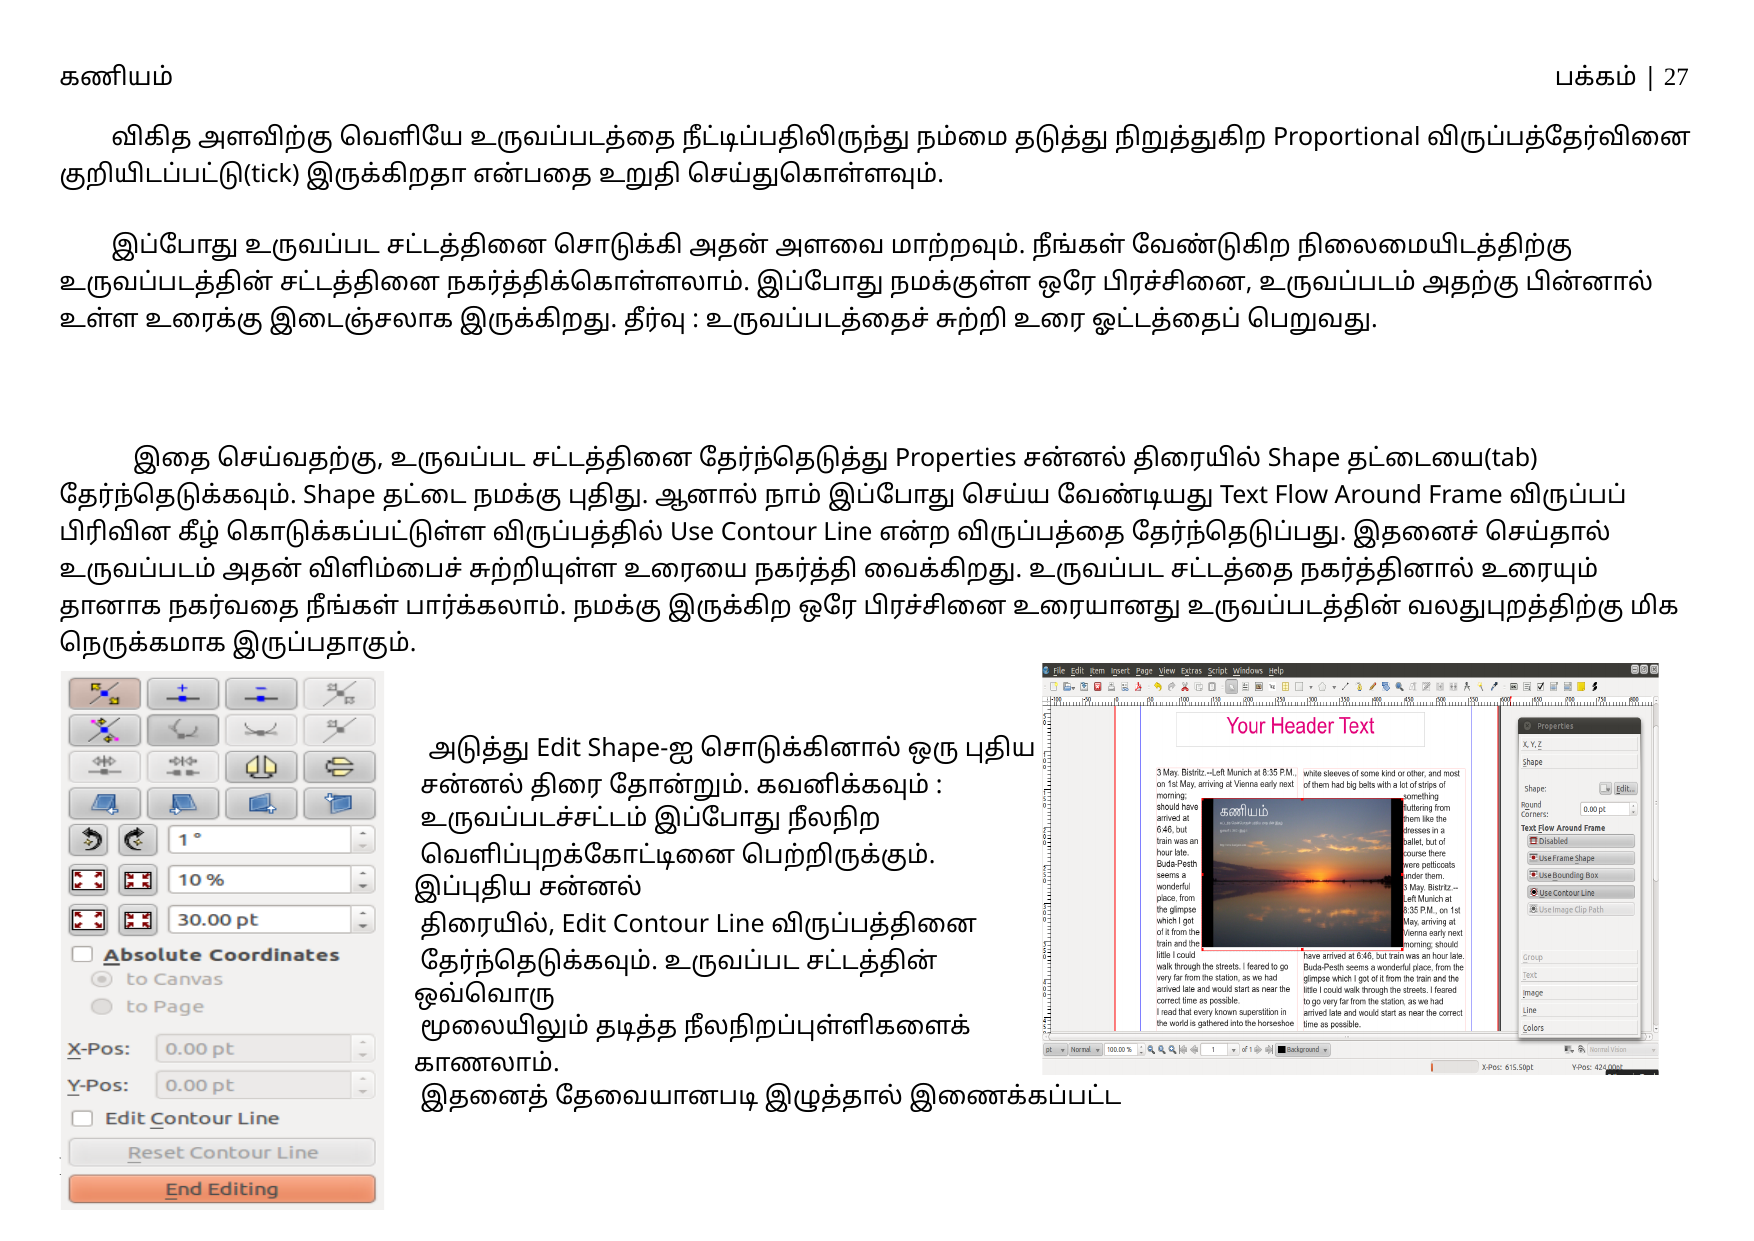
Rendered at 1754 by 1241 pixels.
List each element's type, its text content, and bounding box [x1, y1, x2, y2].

picture [60, 671, 385, 1210]
text அடுத்து Edit Shape-ஐ சொடுக்கினால் ஒரு புதிய [385, 730, 1042, 767]
picture [1042, 663, 1659, 1075]
text மூலையிலும் தடித்த நீலநிறப்புள்ளிகளைக் காணலாம். [385, 1012, 1695, 1082]
text தேர்ந்தெடுக்கவும். உருவப்பட சட்டத்தின் ஒவ்வொரு [385, 943, 1042, 1012]
text [1659, 804, 1695, 836]
text இதனைத் தேவையானபடி இழுத்தால் இணைக்கப்பட்ட [385, 1082, 1695, 1114]
text திரையில், Edit Contour Line விருப்பத்தினை [385, 906, 1042, 943]
text [1659, 906, 1695, 943]
text [1659, 836, 1695, 906]
text சன்னல் திரை தோன்றும். கவனிக்கவும் : [385, 767, 1042, 804]
text விகித அளவிற்கு வெளியே உருவப்படத்தை நீட்டிப்பதிலிருந்து நம்மை தடுத்து நிறுத்துகிற Proportional விருப்பத்தேர்வினை குறியிடப்பட்டு(tick) இருக்கிறதா என்பதை உறுதி செய்துகொள்ளவும். [59, 118, 1695, 192]
text இதை செய்வதற்கு, உருவப்பட சட்டத்தினை தேர்ந்தெடுத்து Properties சன்னல் திரையில் Shape தட்டையை(tab) தேர்ந்தெடுக்கவும். Shape தட்டை நமக்கு புதிது. ஆனால் நாம் இப்போது செய்ய வேண்டியது Text Flow Around Frame விருப்பப் பிரிவின கீழ் கொடுக்கப்பட்டுள்ள விருப்பத்தில் Use Contour Line என்ற விருப்பத்தை தேர்ந்தெடுப்பது. இதனைச் செய்தால் உருவப்படம் அதன் விளிம்பைச் சுற்றியுள்ள உரையை நகர்த்தி வைக்கிறது. உருவப்பட சட்டத்தை நகர்த்தினால் உரையும் தானாக நகர்வதை நீங்கள் பார்க்கலாம். நமக்கு இருக்கிற ஒரே பிரச்சினை உரையானது உருவப்படத்தின் வலதுபுறத்திற்கு மிக நெருக்கமாக இருப்பதாகும். [59, 440, 1695, 662]
text [1659, 943, 1695, 1012]
text வெளிப்புறக்கோட்டினை பெற்றிருக்கும். இப்புதிய சன்னல் [385, 836, 1042, 906]
text [1659, 730, 1695, 767]
text உருவப்படச்சட்டம் இப்போது நீலநிற [385, 804, 1042, 836]
text [1659, 767, 1695, 804]
text இப்போது உருவப்பட சட்டத்தினை சொடுக்கி அதன் அளவை மாற்றவும். நீங்கள் வேண்டுகிற நிலைமையிடத்திற்கு உருவப்படத்தின் சட்டத்தினை நகர்த்திக்கொள்ளலாம். இப்போது நமக்குள்ள ஒரே பிரச்சினை, உருவப்படம் அதற்கு பின்னால் உள்ள உரைக்கு இடைஞ்சலாக இருக்கிறது. தீர்வு : உருவப்படத்தைச் சுற்றி உரை ஓட்டத்தைப் பெறுவது. [59, 227, 1695, 337]
